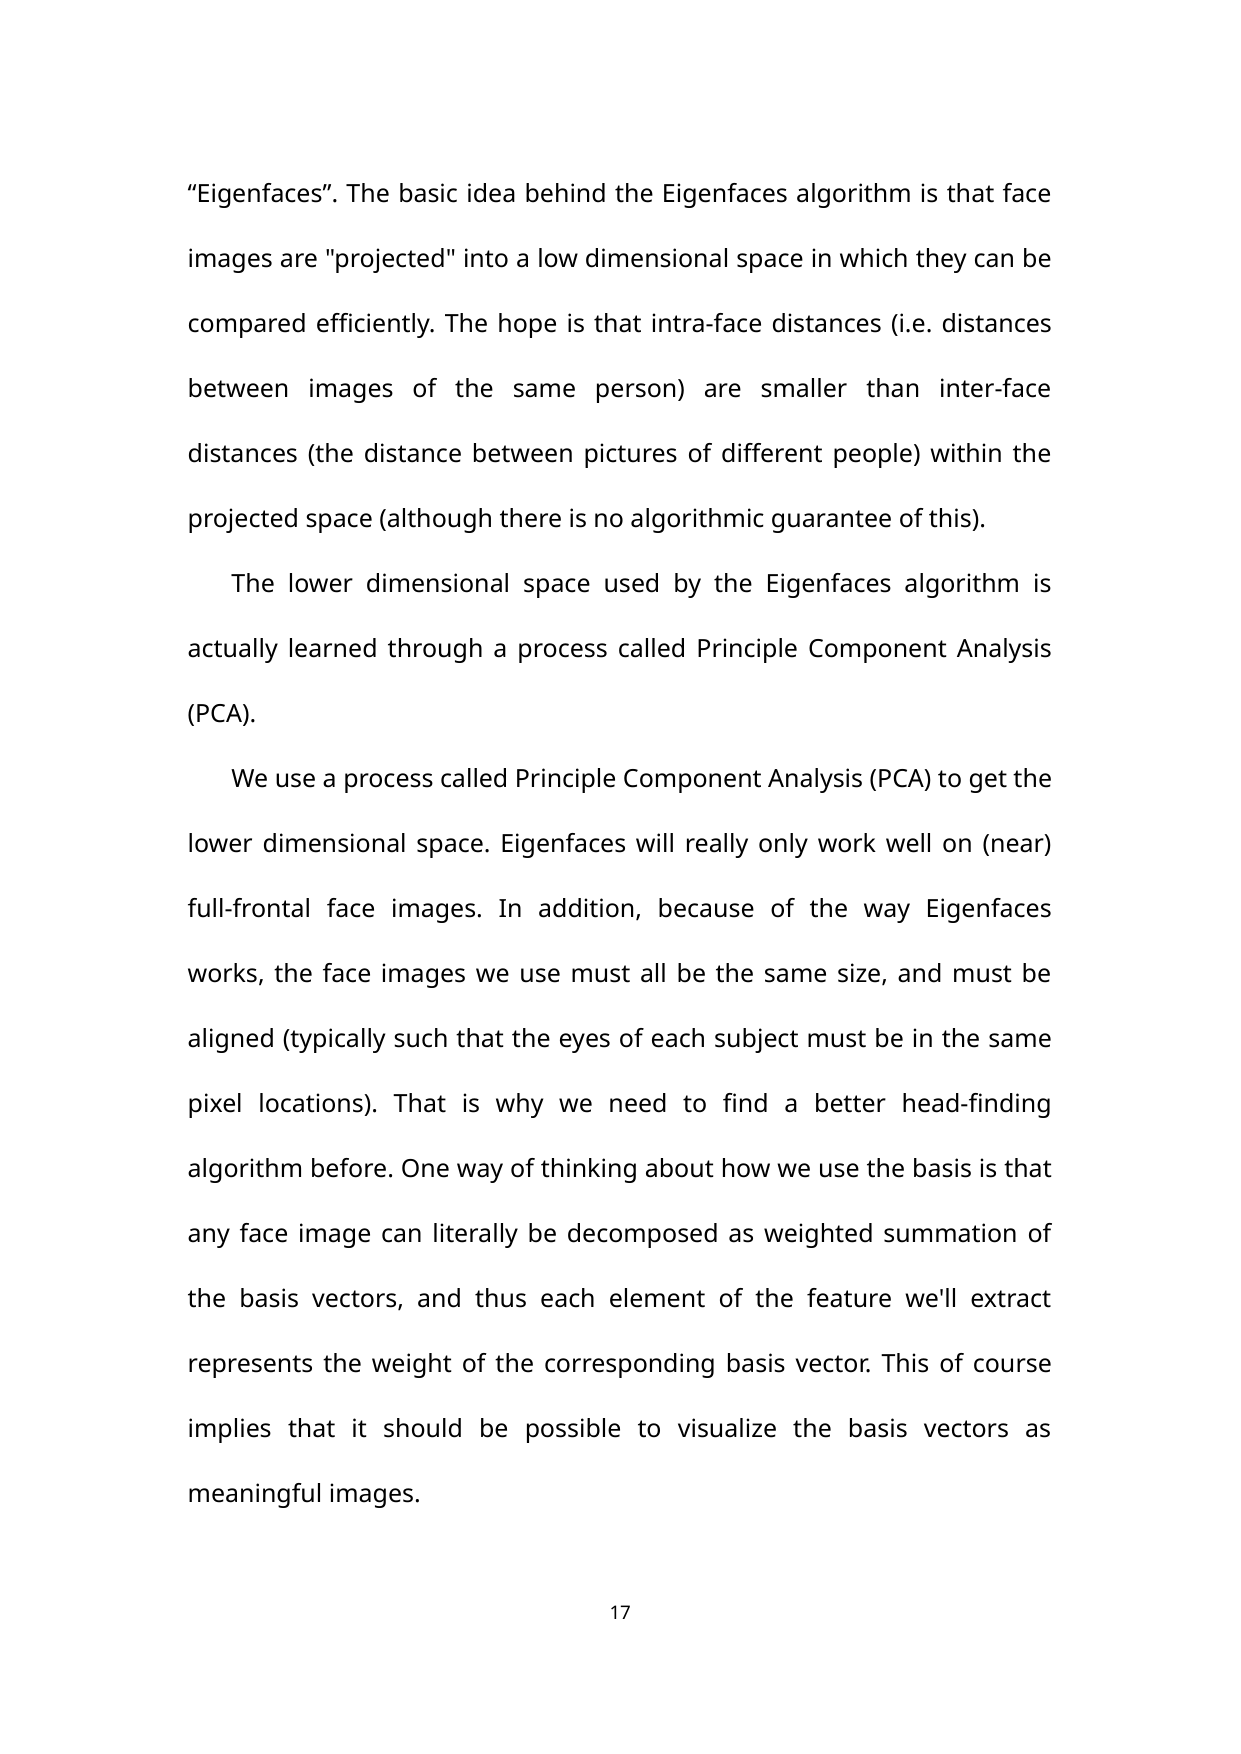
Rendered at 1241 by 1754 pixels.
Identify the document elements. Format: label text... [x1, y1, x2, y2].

text The lower dimensional space used by the Eigenfaces algorithm is actually learned through a process called Principle Component Analysis (PCA). [187, 550, 1053, 745]
text We use a process called Principle Component Analysis (PCA) to get the lower dimensional space. Eigenfaces will really only work well on (near) full-frontal face images. In addition, because of the way Eigenfaces works, the face images we use must all be the same size, and must be aligned (typically such that the eyes of each subject must be in the same pixel locations). That is why we need to find a better head-finding algorithm before. One way of thinking about how we use the basis is that any face image can literally be decomposed as weighted summation of the basis vectors, and thus each element of the feature we'll extract represents the weight of the corresponding basis vector. This of course implies that it should be possible to visualize the basis vectors as meaningful images. [187, 745, 1053, 1525]
text “Eigenfaces”. The basic idea behind the Eigenfaces algorithm is that face images are "projected" into a low dimensional space in which they can be compared efficiently. The hope is that intra-face distances (i.e. distances between images of the same person) are smaller than inter-face distances (the distance between pictures of different people) within the projected space (although there is no algorithmic guarantee of this). [187, 160, 1053, 550]
